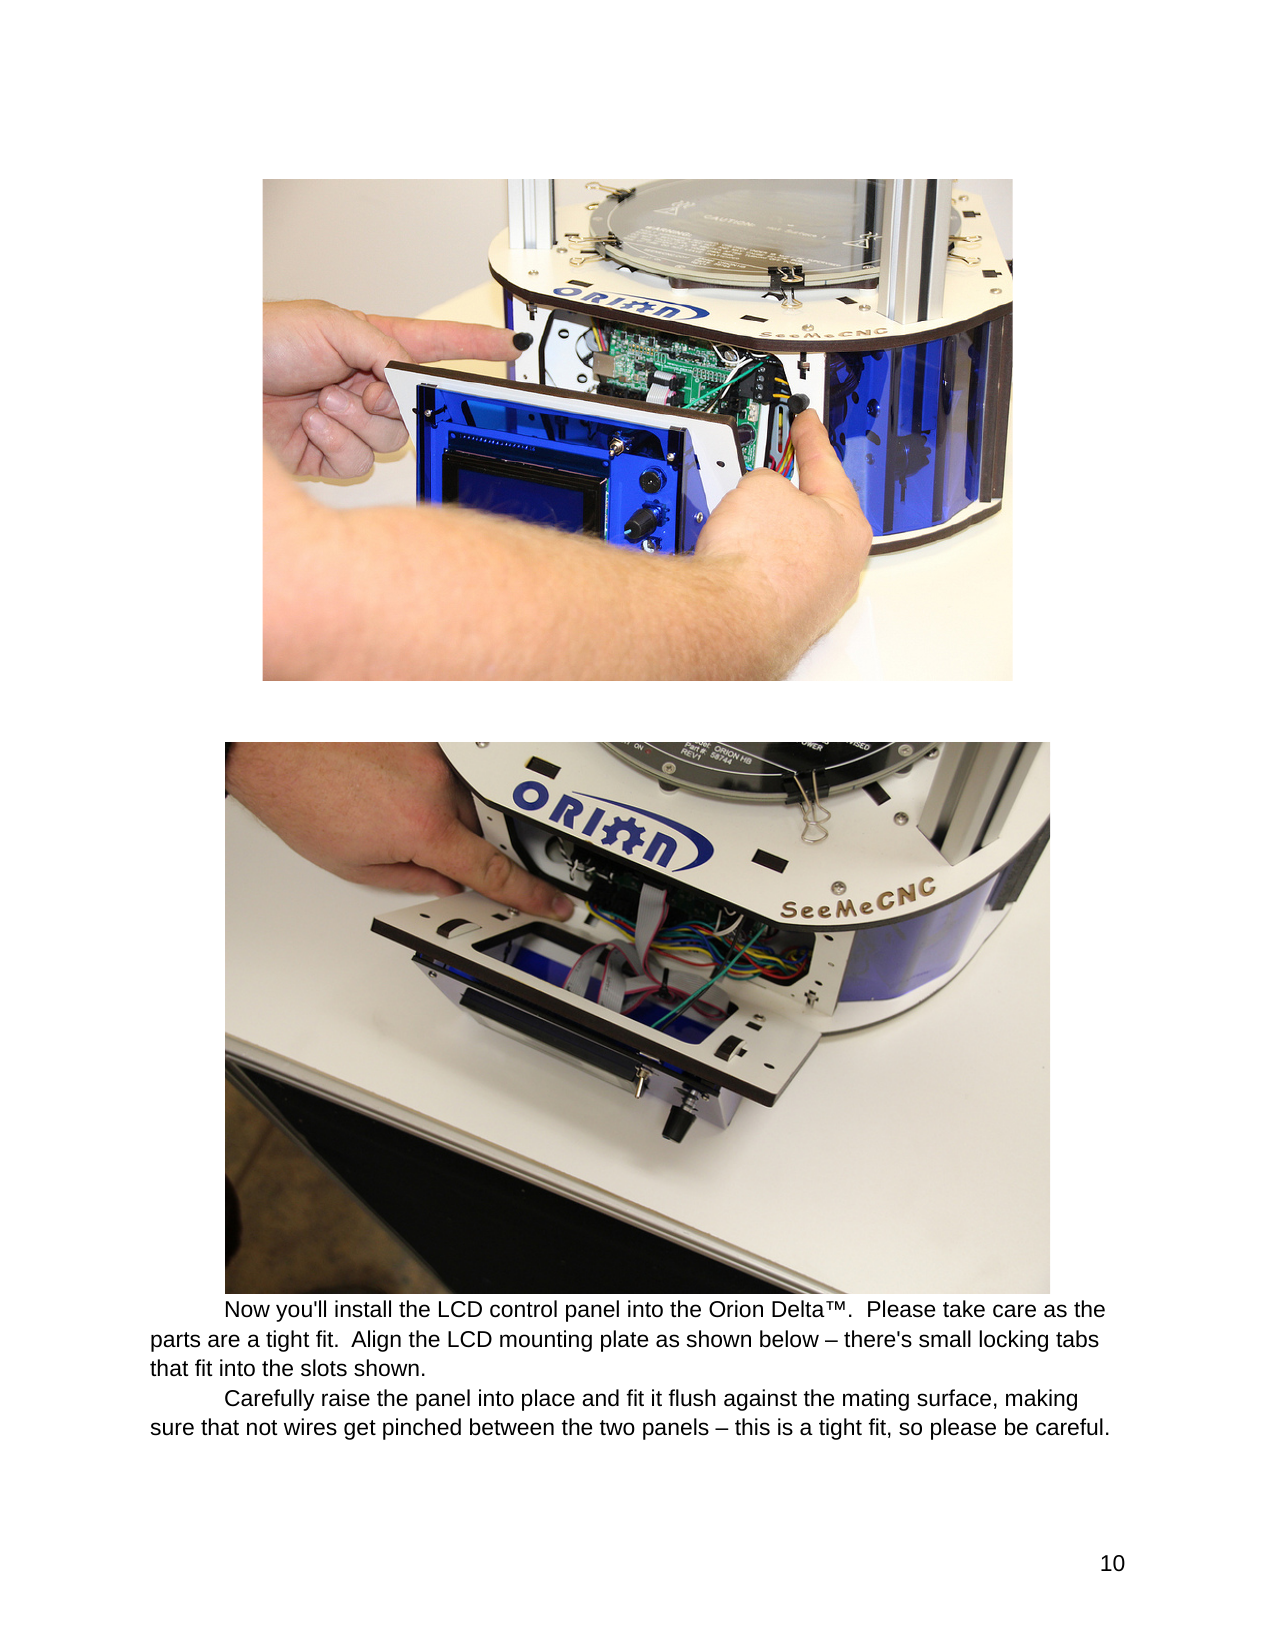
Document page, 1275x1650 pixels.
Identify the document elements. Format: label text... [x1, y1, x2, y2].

text Carefully raise the panel into place and fit it flush against the mating surface, making sure that not wires get pinched between the two panels – this is a tight fit, so please be careful. [150, 1385, 1125, 1440]
text Now you'll install the LCD control panel into the Orion Delta™. Please take care as the parts are a tight fit. Align the LCD mounting plate as shown below – there's small locking tabs that fit into the slots shown. [150, 743, 1125, 1382]
picture [225, 742, 1050, 1294]
picture [262, 179, 1013, 681]
